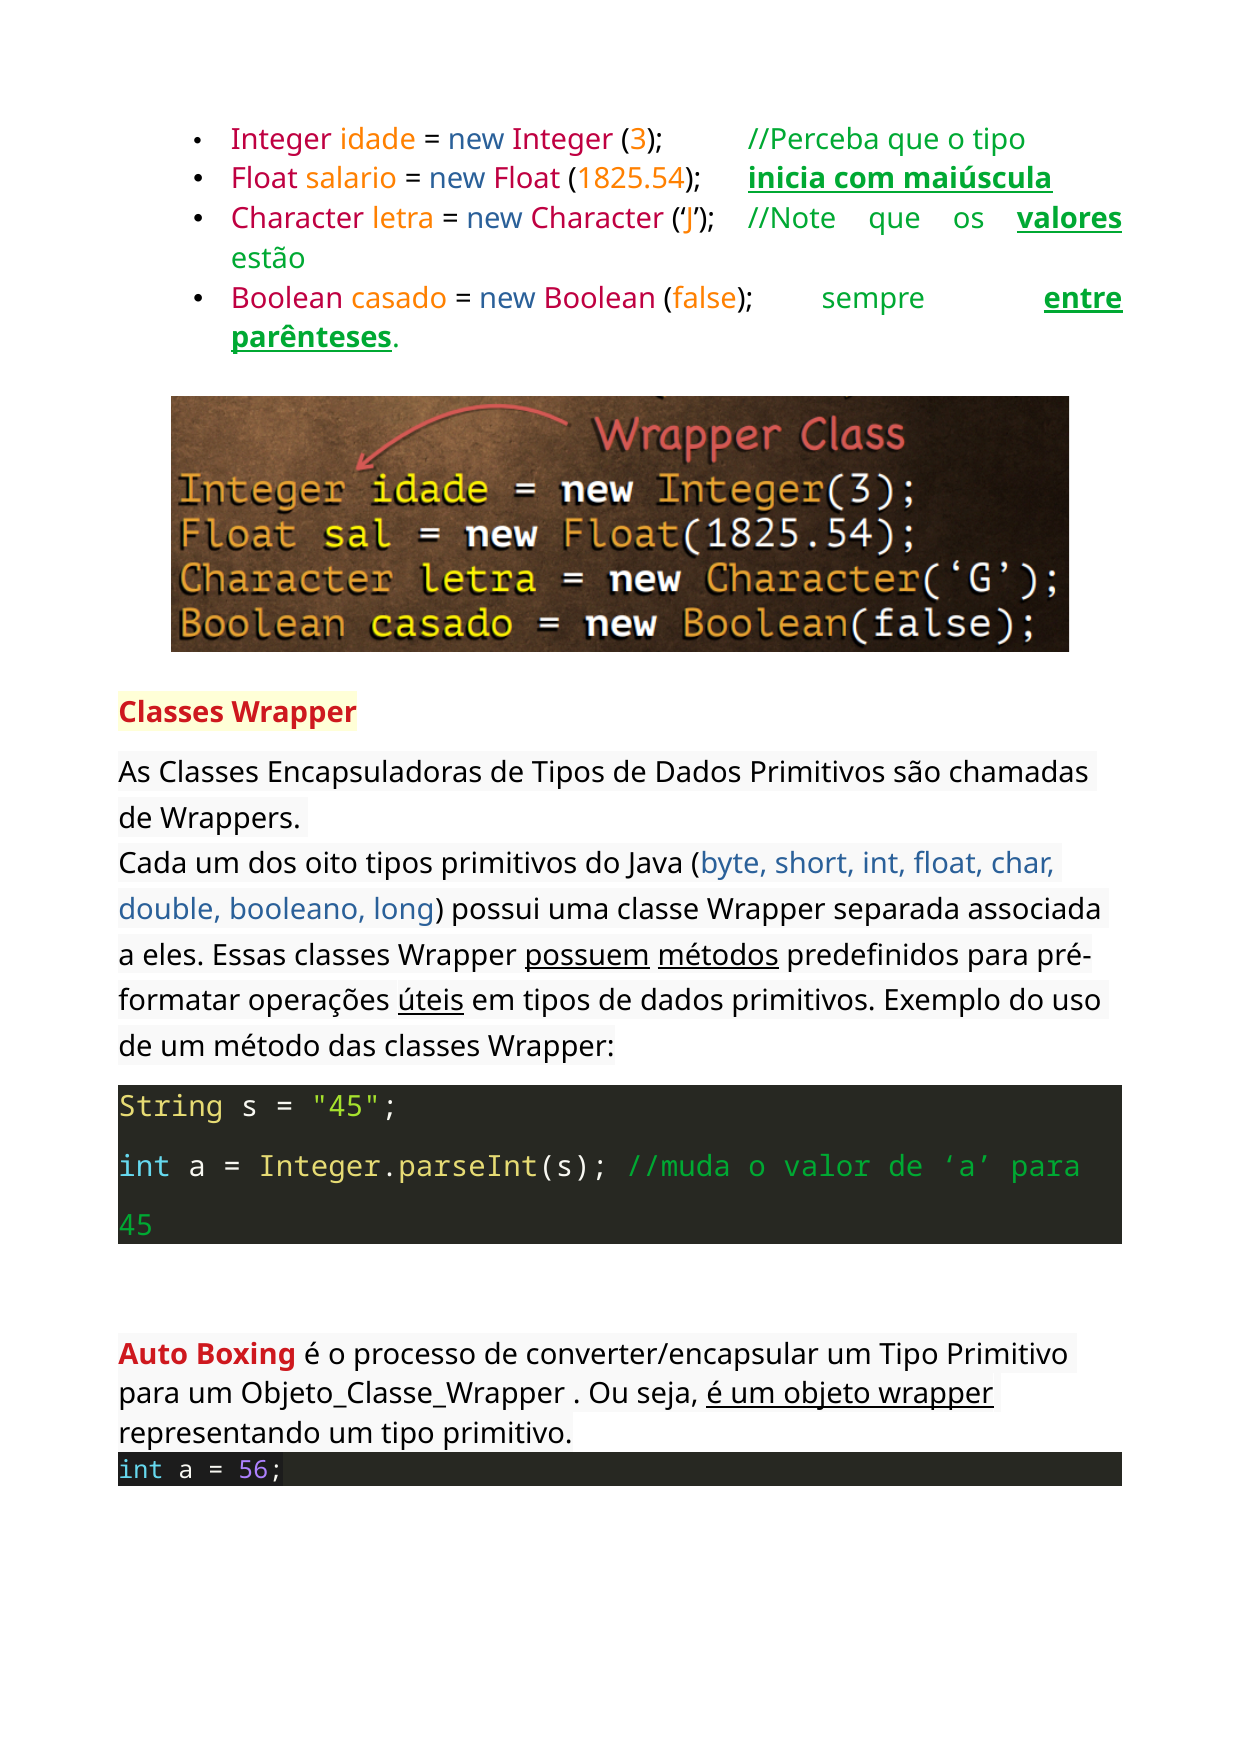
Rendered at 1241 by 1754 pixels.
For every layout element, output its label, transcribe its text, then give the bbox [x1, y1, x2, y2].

list Character letra = new Character (‘J’); //Note que os valores estão [193, 197, 1122, 277]
list Boolean casado = new Boolean (false); sempre entre parênteses. [193, 277, 1122, 356]
text String s = "45"; [118, 1085, 1122, 1125]
list Integer idade = new Integer (3); //Perceba que o tipo [193, 118, 1122, 158]
picture [171, 396, 1070, 652]
text Classes Wrapper [118, 691, 1122, 731]
text As Classes Encapsuladoras de Tipos de Dados Primitivos são chamadas de Wrappers. Cada um dos oito tipos primitivos do Java (byte, short, int, float, char, double, booleano, long) possui uma classe Wrapper separada associada a eles. Essas classes Wrapper possuem métodos predefinidos para pré-formatar operações úteis em tipos de dados primitivos. Exemplo do uso de um método das classes Wrapper: [118, 751, 1122, 1065]
list Float salario = new Float (1825.54); inicia com maiúscula [193, 158, 1122, 197]
text int a = 56; [118, 1452, 1122, 1486]
text Auto Boxing é o processo de converter/encapsular um Tipo Primitivo para um Objeto_Classe_Wrapper . Ou seja, é um objeto wrapper representando um tipo primitivo. [118, 1333, 1122, 1452]
text int a = Integer.parseInt(s); //muda o valor de ‘a’ para 45 [118, 1145, 1122, 1244]
